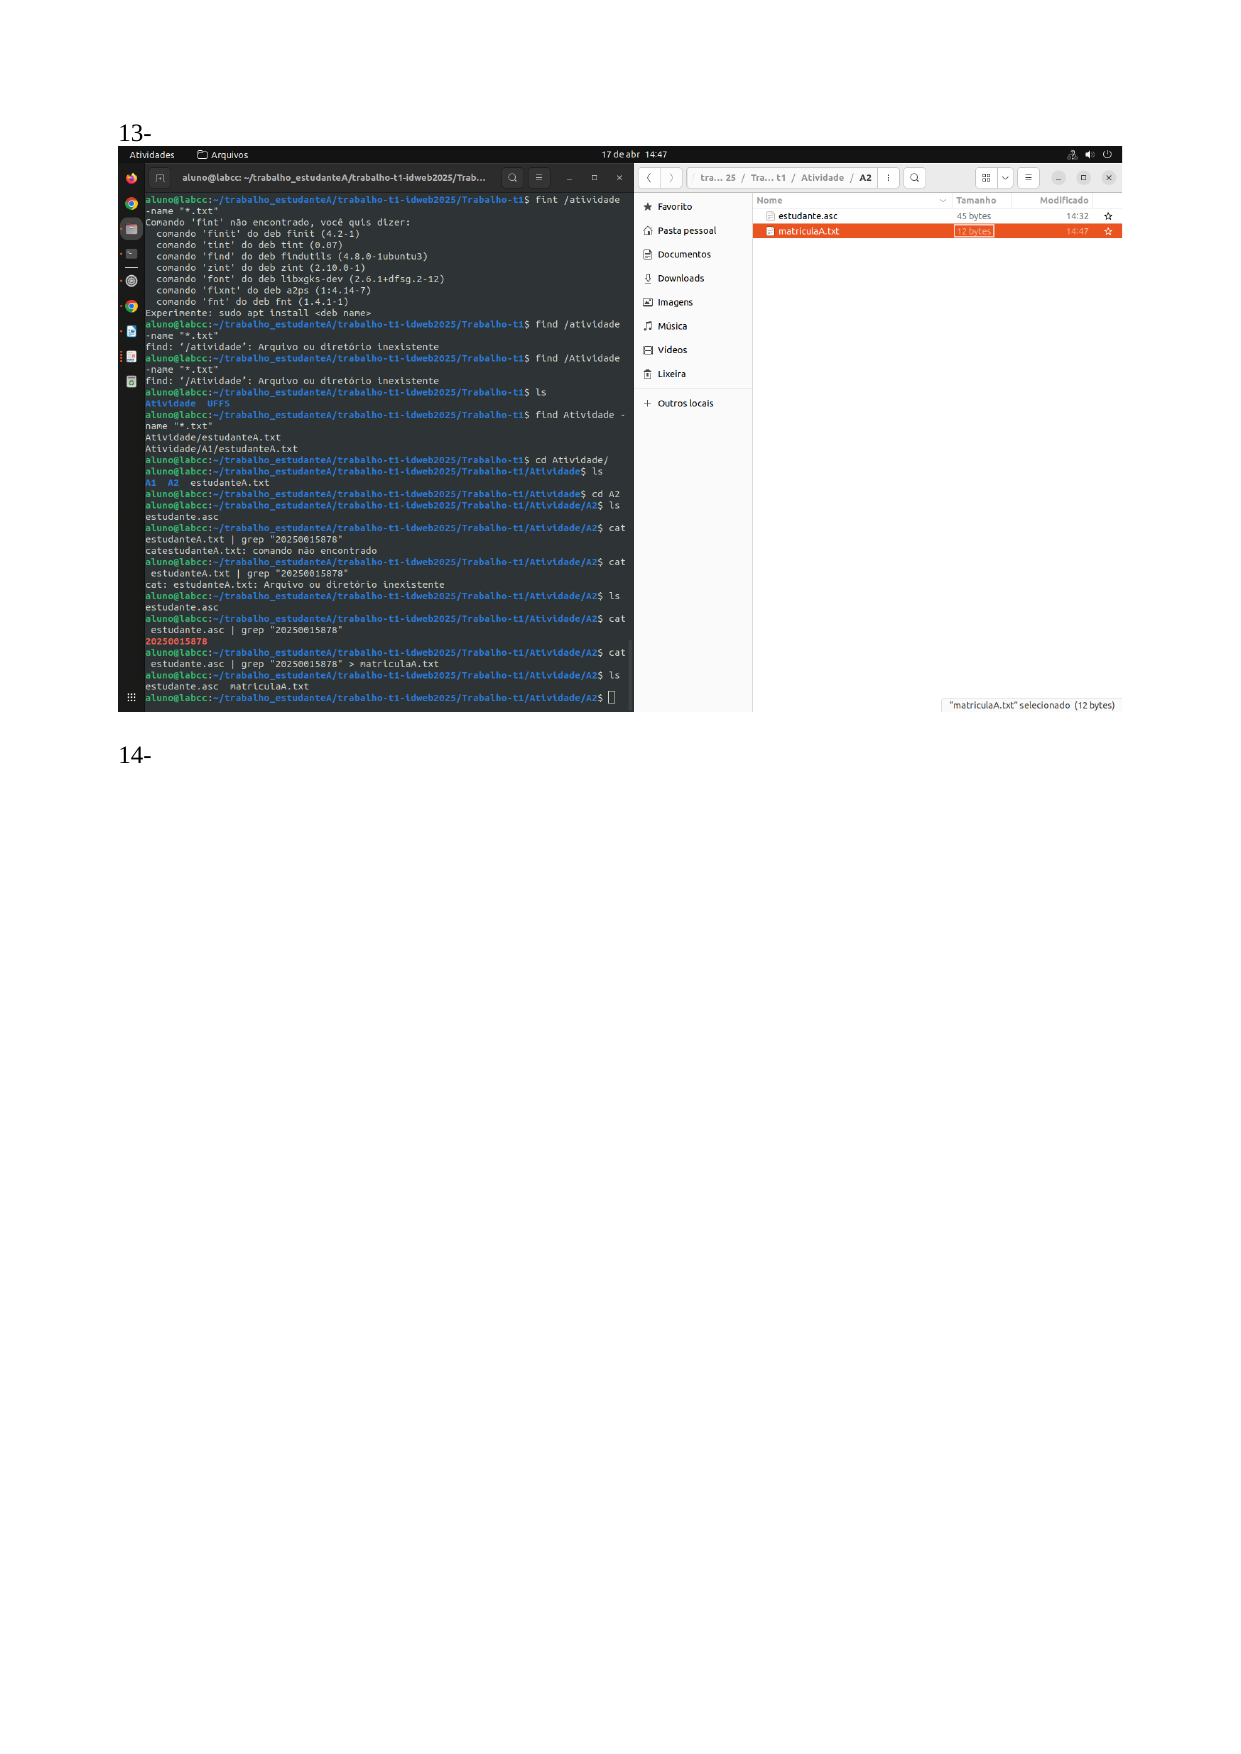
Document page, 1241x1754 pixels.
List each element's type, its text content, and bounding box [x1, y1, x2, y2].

text 14- [118, 740, 1122, 769]
picture [118, 146, 1123, 712]
text 13- [118, 118, 1122, 146]
